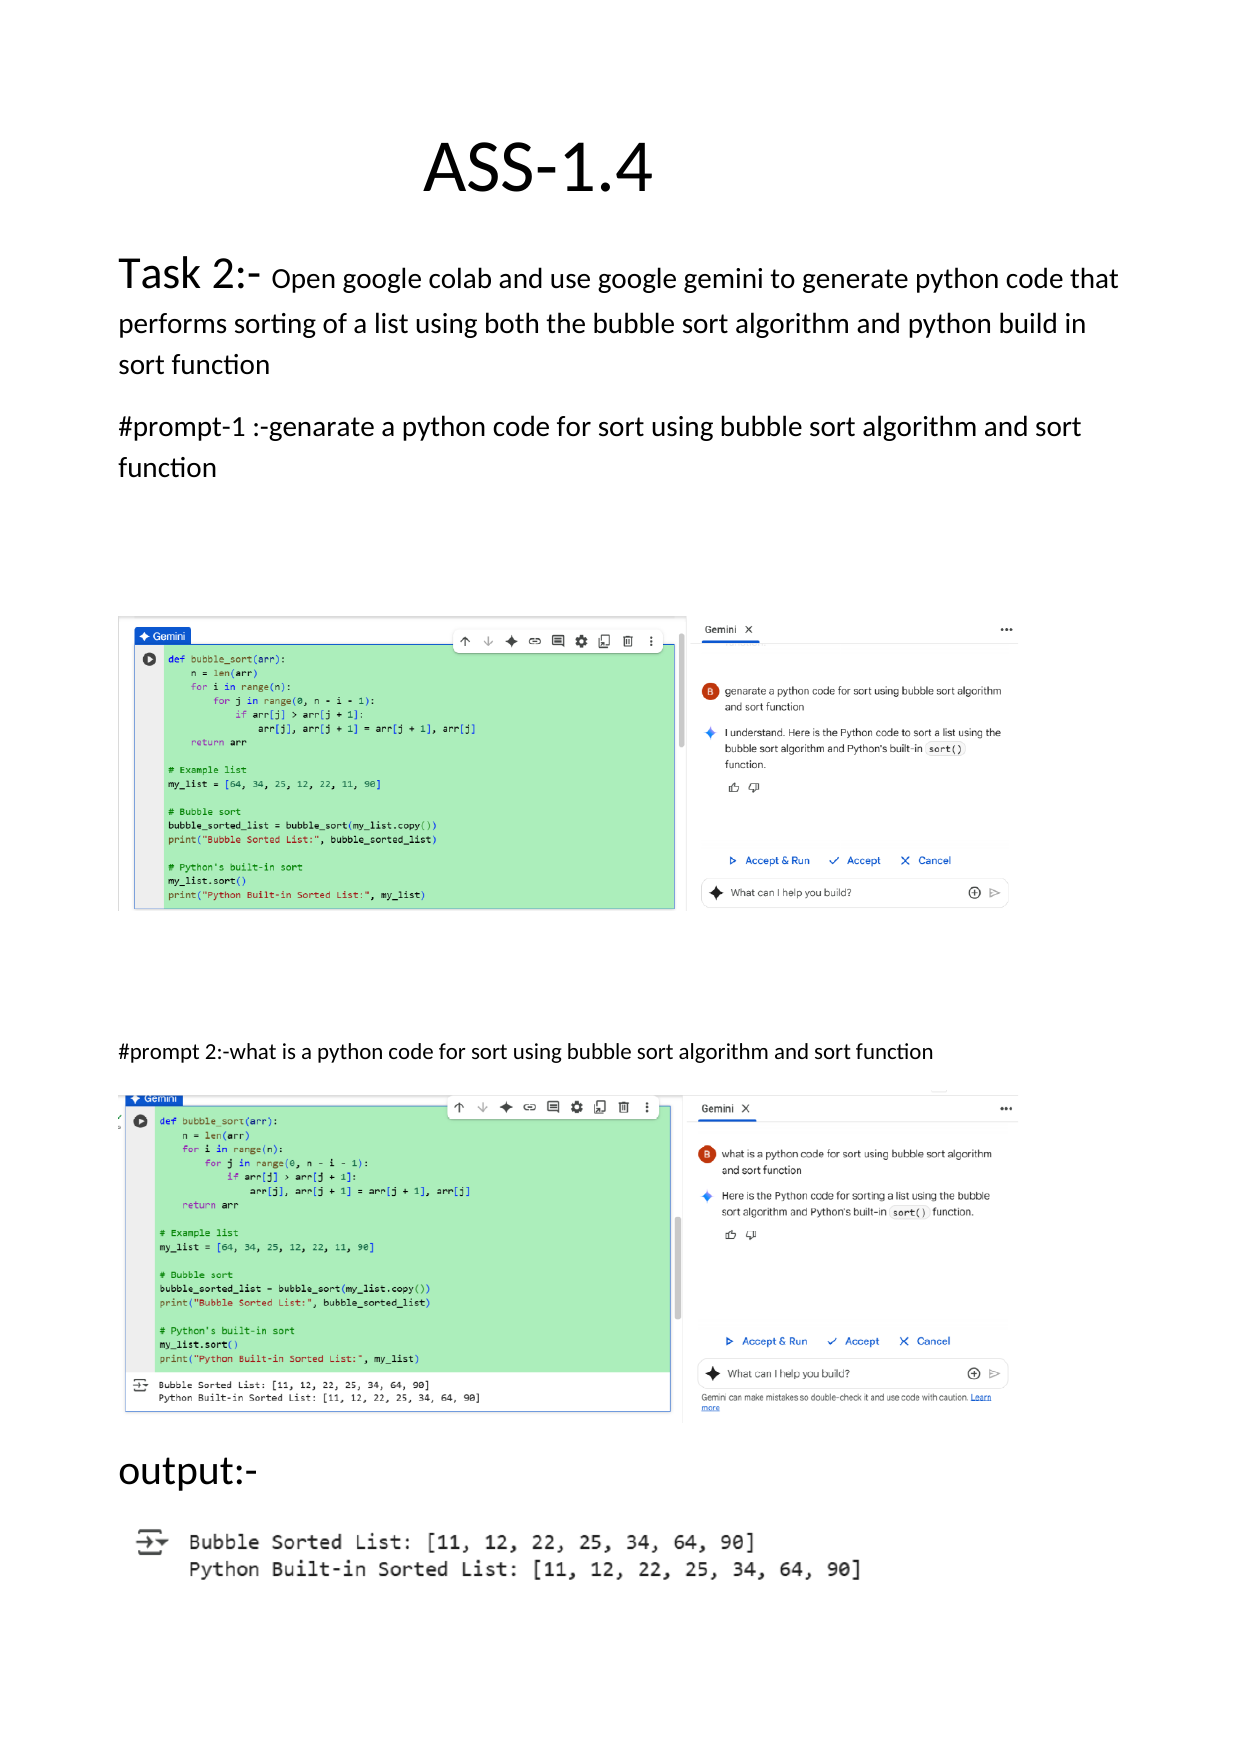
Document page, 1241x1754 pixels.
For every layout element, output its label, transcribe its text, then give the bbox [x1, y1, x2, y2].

text ASS-1.4 [118, 118, 1122, 210]
text Task 2:- Open google colab and use google gemini to generate python code that performs sorting of a list using both the bubble sort algorithm and python build in sort function [118, 244, 1122, 382]
text #prompt 2:-what is a python code for sort using bubble sort algorithm and sort function [118, 1037, 1122, 1066]
text #prompt-1 :-genarate a python code for sort using bubble sort algorithm and sort function [118, 408, 1122, 485]
text output:- [118, 1444, 1122, 1494]
